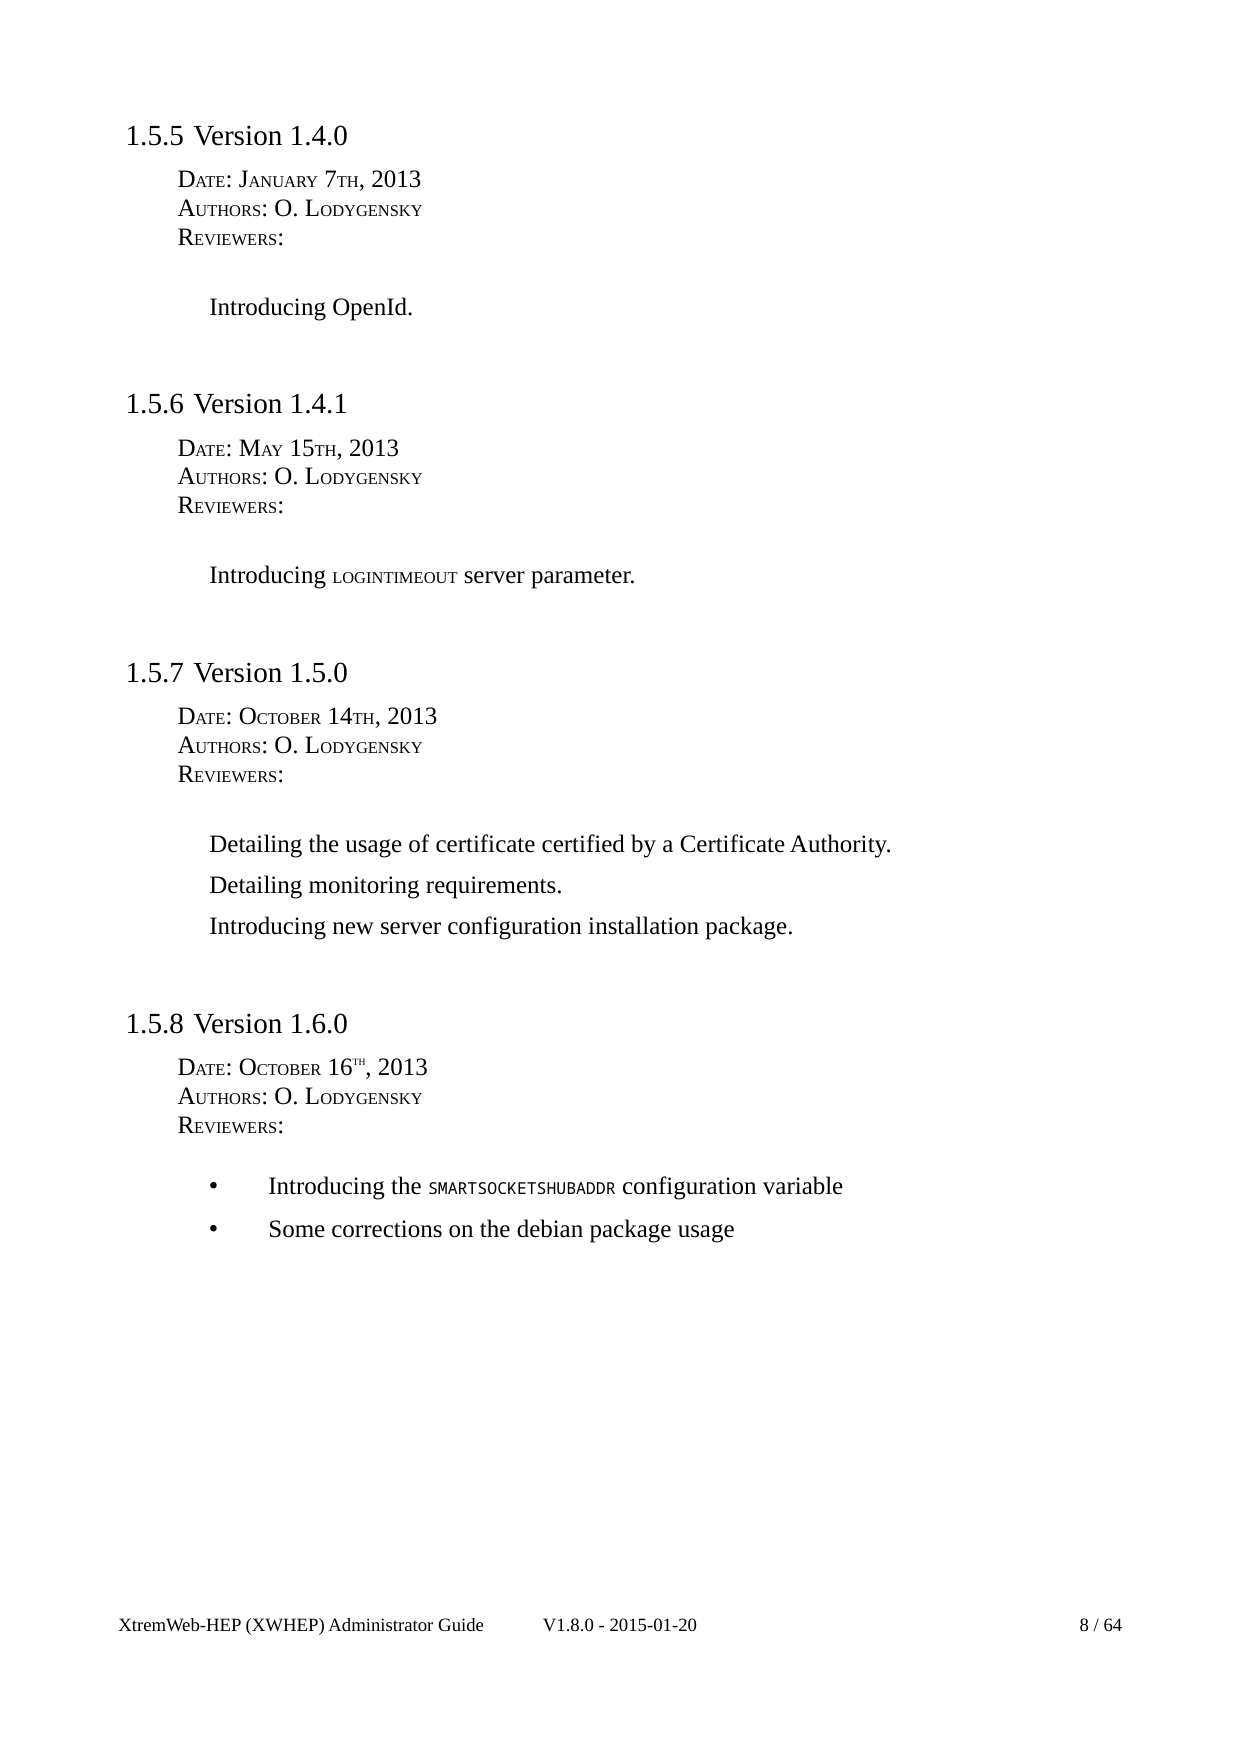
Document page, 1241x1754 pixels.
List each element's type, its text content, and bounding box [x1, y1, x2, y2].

text Date: October 16th, 2013 [177, 1052, 1122, 1081]
subtitle Version 1.5.0 [118, 655, 1122, 689]
text Introducing new server configuration installation package. [209, 911, 1035, 940]
text Date: May 15th, 2013 [177, 433, 1122, 461]
text Detailing monitoring requirements. [209, 870, 1035, 899]
text Authors: O. Lodygensky [177, 1081, 1122, 1110]
text Date: January 7th, 2013 [177, 164, 1122, 193]
list Introducing the smartsocketshubaddr configuration variable [209, 1167, 1035, 1201]
text Reviewers: [177, 490, 1122, 519]
text Introducing OpenId. [209, 292, 1035, 320]
subtitle Version 1.4.1 [118, 387, 1122, 420]
text Authors: O. Lodygensky [177, 193, 1122, 222]
text Reviewers: [177, 1110, 1122, 1138]
subtitle Version 1.6.0 [118, 1006, 1122, 1040]
text Reviewers: [177, 222, 1122, 250]
text Introducing logintimeout server parameter. [209, 560, 1035, 589]
text Reviewers: [177, 759, 1122, 787]
text Date: October 14th, 2013 [177, 701, 1122, 730]
list Some corrections on the debian package usage [209, 1214, 1035, 1243]
text Authors: O. Lodygensky [177, 461, 1122, 490]
subtitle Version 1.4.0 [118, 118, 1122, 152]
text Detailing the usage of certificate certified by a Certificate Authority. [209, 829, 1035, 857]
text Authors: O. Lodygensky [177, 730, 1122, 759]
